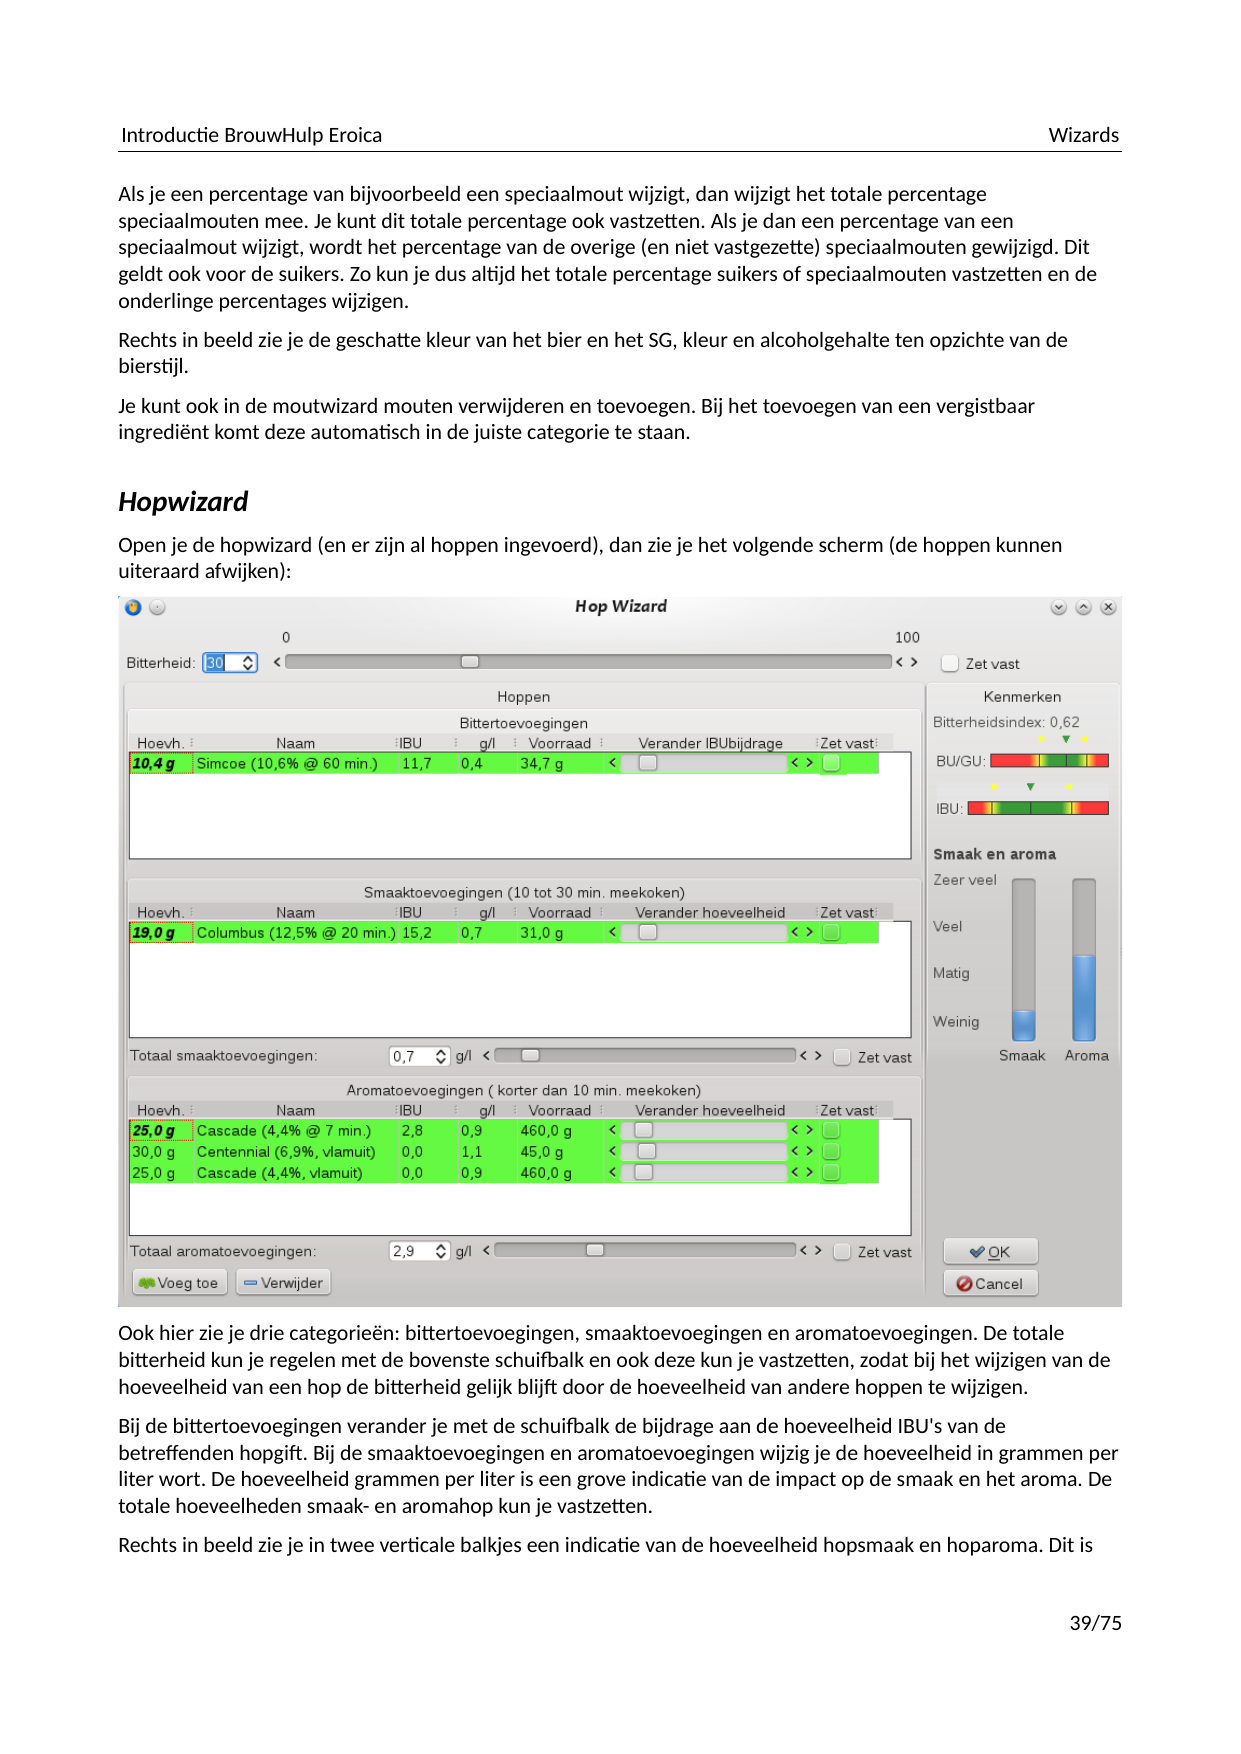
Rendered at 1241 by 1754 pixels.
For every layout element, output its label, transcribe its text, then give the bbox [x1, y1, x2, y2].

text Bij de bittertoevoegingen verander je met de schuifbalk de bijdrage aan de hoeveelheid IBU's van de betreffenden hopgift. Bij de smaaktoevoegingen en aromatoevoegingen wijzig je de hoeveelheid in grammen per liter wort. De hoeveelheid grammen per liter is een grove indicatie van de impact op de smaak en het aroma. De totale hoeveelheden smaak- en aromahop kun je vastzetten. [118, 1412, 1122, 1519]
text Ook hier zie je drie categorieën: bittertoevoegingen, smaaktoevoegingen en aromatoevoegingen. De totale bitterheid kun je regelen met de bovenste schuifbalk en ook deze kun je vastzetten, zodat bij het wijzigen van de hoeveelheid van een hop de bitterheid gelijk blijft door de hoeveelheid van andere hoppen te wijzigen. [118, 1319, 1122, 1399]
text Als je een percentage van bijvoorbeeld een speciaalmout wijzigt, dan wijzigt het totale percentage speciaalmouten mee. Je kunt dit totale percentage ook vastzetten. Als je dan een percentage van een speciaalmout wijzigt, wordt het percentage van de overige (en niet vastgezette) speciaalmouten gewijzigd. Dit geldt ook voor de suikers. Zo kun je dus altijd het totale percentage suikers of speciaalmouten vastzetten en de onderlinge percentages wijzigen. [118, 180, 1122, 313]
picture [118, 596, 1123, 1307]
text Je kunt ook in de moutwizard mouten verwijderen en toevoegen. Bij het toevoegen van een vergistbaar ingrediënt komt deze automatisch in de juiste categorie te staan. [118, 392, 1122, 445]
text Open je de hopwizard (en er zijn al hoppen ingevoerd), dan zie je het volgende scherm (de hoppen kunnen uiteraard afwijken): [118, 531, 1122, 584]
text Rechts in beeld zie je in twee verticale balkjes een indicatie van de hoeveelheid hopsmaak en hoparoma. Dit is [118, 1531, 1122, 1558]
subtitle Hopwizard [118, 483, 1122, 518]
text Rechts in beeld zie je de geschatte kleur van het bier en het SG, kleur en alcoholgehalte ten opzichte van de bierstijl. [118, 326, 1122, 379]
